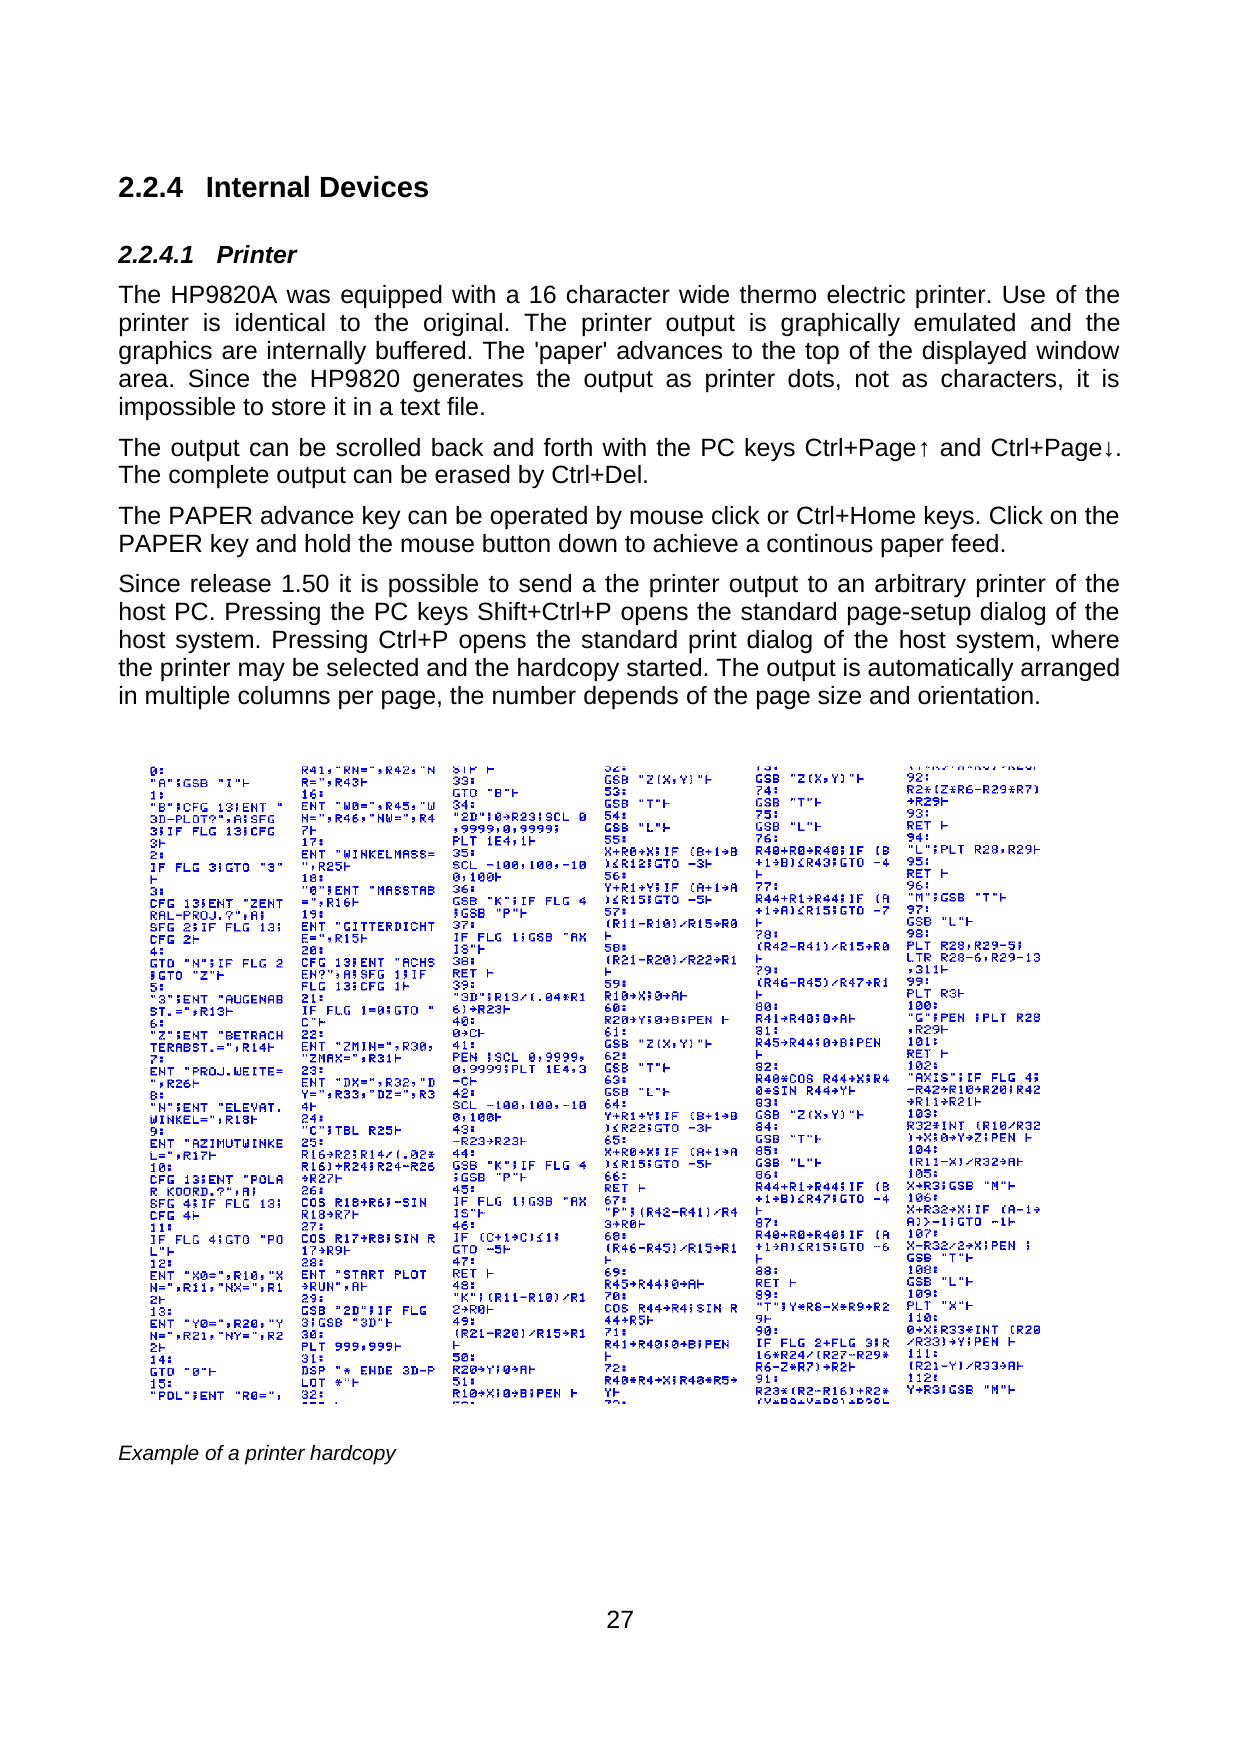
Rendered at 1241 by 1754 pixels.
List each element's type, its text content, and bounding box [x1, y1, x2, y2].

subtitle Internal Devices [118, 171, 1122, 204]
subtitle Printer [118, 241, 1122, 269]
text The PAPER advance key can be operated by mouse click or Ctrl+Home keys. Click on the PAPER key and hold the mouse button down to achieve a continous paper feed. [118, 502, 1122, 558]
text Since release 1.50 it is possible to send a the printer output to an arbitrary printer of the host PC. Pressing the PC keys Shift+Ctrl+P opens the standard page-setup dialog of the host system. Pressing Ctrl+P opens the standard print dialog of the host system, where the printer may be selected and the hardcopy started. The output is automatically arranged in multiple columns per page, the number depends of the page size and orientation. [118, 570, 1122, 710]
text The HP9820A was equipped with a 16 character wide thermo electric printer. Use of the printer is identical to the original. The printer output is graphically emulated and the graphics are internally buffered. The 'paper' advances to the top of the displayed window area. Since the HP9820 generates the output as printer dots, not as characters, it is impossible to store it in a text file. [118, 281, 1122, 421]
text The output can be scrolled back and forth with the PC keys Ctrl+Page↑ and Ctrl+Page↓. The complete output can be erased by Ctrl+Del. [118, 433, 1122, 489]
text Example of a printer hardcopy [118, 1442, 1122, 1465]
